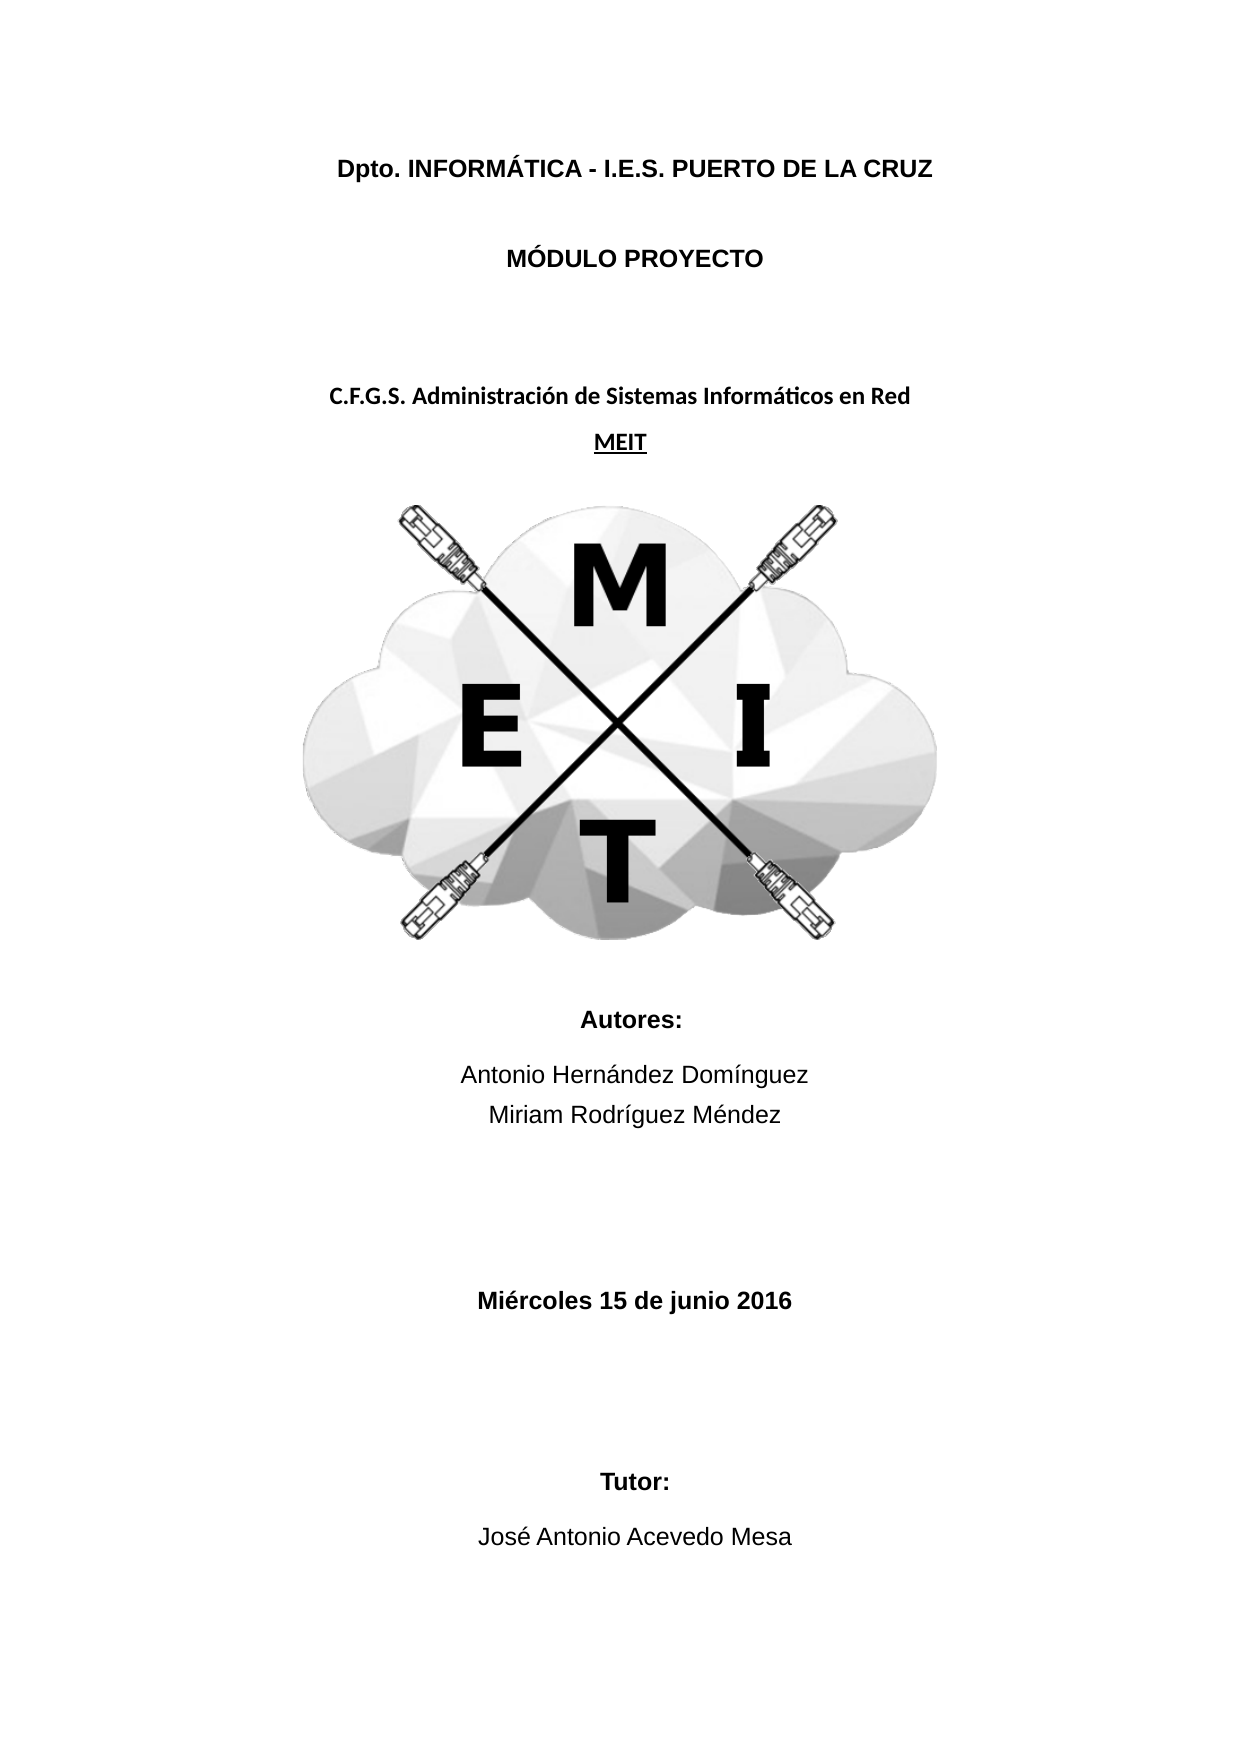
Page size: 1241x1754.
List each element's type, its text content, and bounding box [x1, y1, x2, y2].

text José Antonio Acevedo Mesa [148, 1522, 1122, 1550]
text Dpto. INFORMÁTICA - I.E.S. PUERTO DE LA CRUZ [148, 153, 1122, 182]
text Tutor: [148, 1467, 1122, 1495]
text Miércoles 15 de junio 2016 [148, 1286, 1122, 1314]
picture [302, 505, 938, 941]
text Antonio Hernández Domínguez [148, 1059, 1122, 1088]
text MÓDULO PROYECTO [148, 244, 1122, 273]
text MEIT [118, 426, 1122, 456]
text Autores: [148, 1005, 1122, 1033]
text Miriam Rodríguez Méndez [148, 1100, 1122, 1129]
text C.F.G.S. Administración de Sistemas Informáticos en Red [118, 380, 1122, 411]
